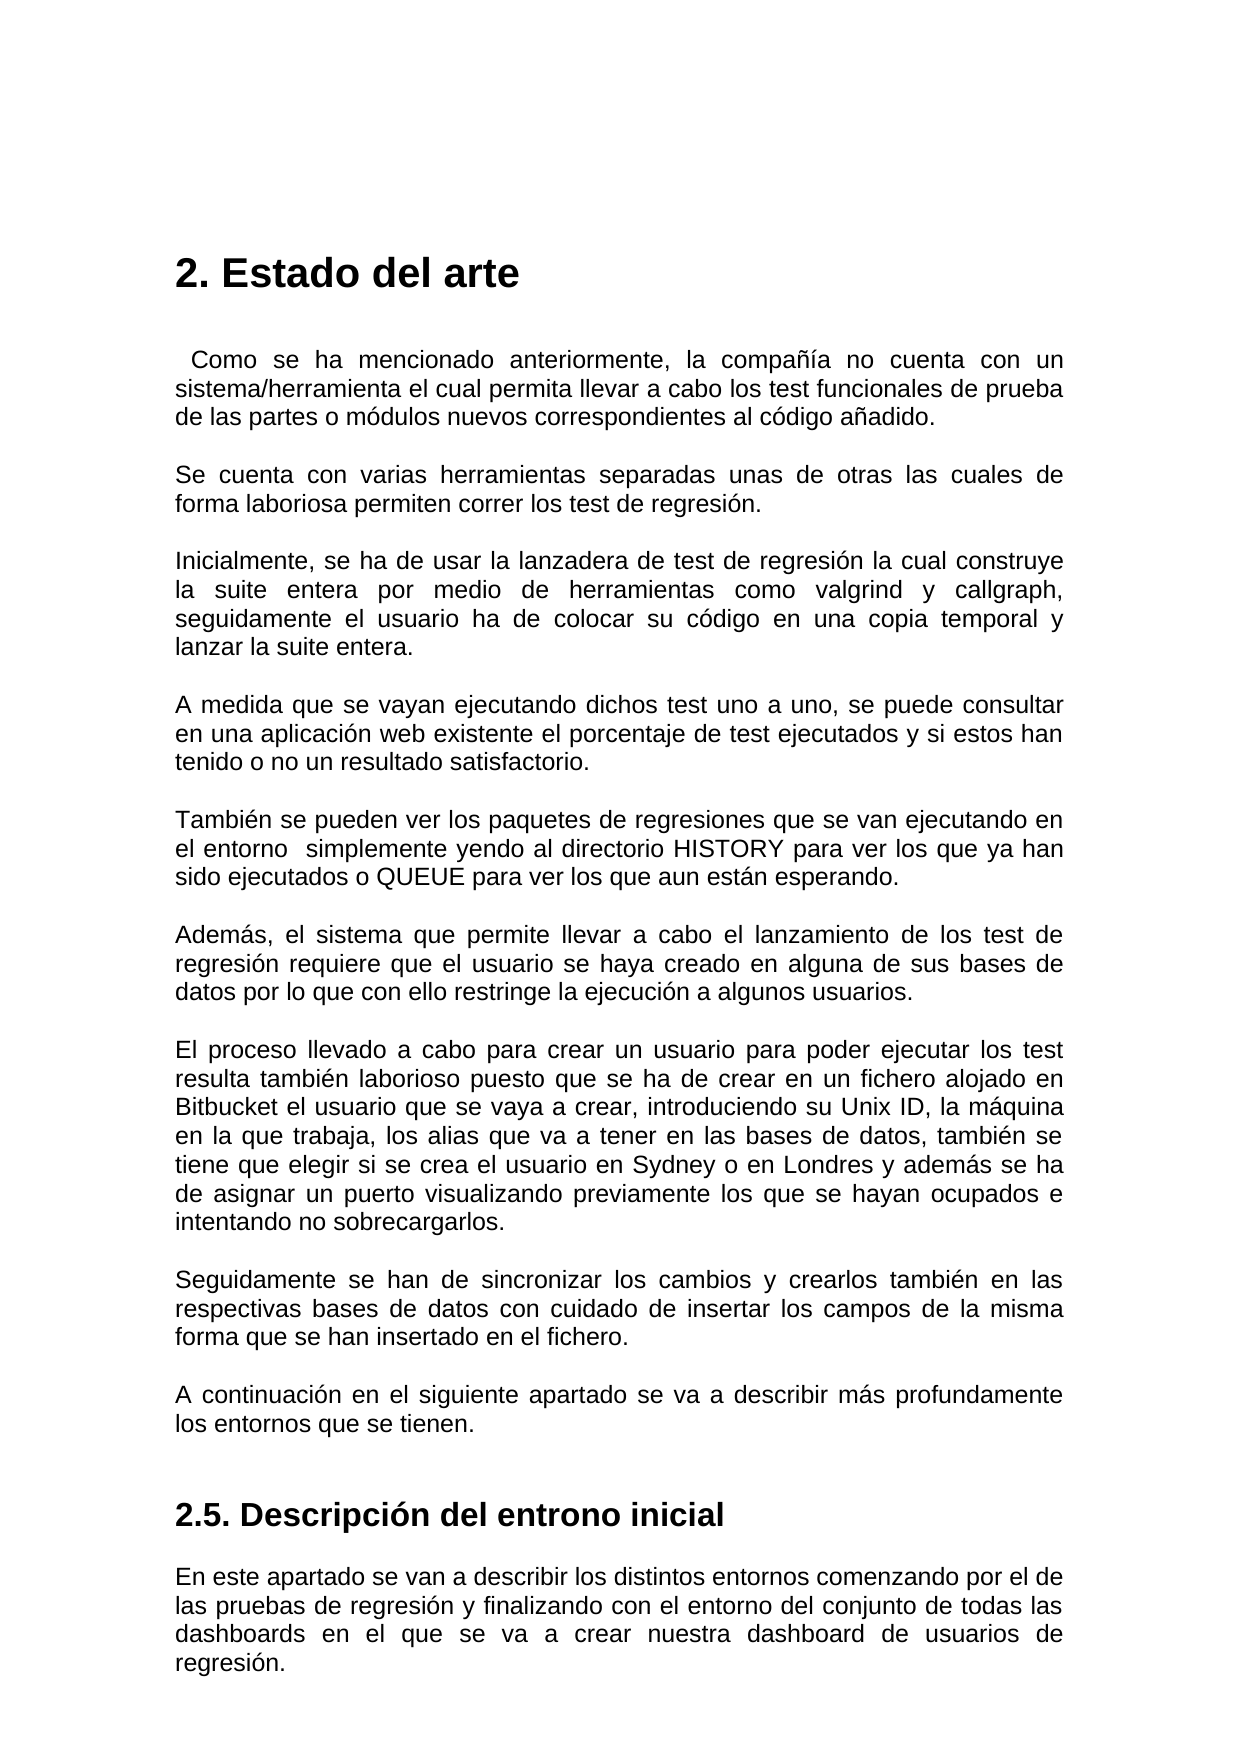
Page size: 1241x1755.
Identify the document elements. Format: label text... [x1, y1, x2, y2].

text En este apartado se van a describir los distintos entornos comenzando por el de las pruebas de regresión y finalizando con el entorno del conjunto de todas las dashboards en el que se va a crear nuestra dashboard de usuarios de regresión. [175, 1562, 1065, 1677]
text El proceso llevado a cabo para crear un usuario para poder ejecutar los test resulta también laborioso puesto que se ha de crear en un fichero alojado en Bitbucket el usuario que se vaya a crear, introduciendo su Unix ID, la máquina en la que trabaja, los alias que va a tener en las bases de datos, también se tiene que elegir si se crea el usuario en Sydney o en Londres y además se ha de asignar un puerto visualizando previamente los que se hayan ocupados e intentando no sobrecargarlos. [175, 1035, 1065, 1236]
text Como se ha mencionado anteriormente, la compañía no cuenta con un sistema/herramienta el cual permita llevar a cabo los test funcionales de prueba de las partes o módulos nuevos correspondientes al código añadido. [175, 345, 1065, 431]
text Seguidamente se han de sincronizar los cambios y crearlos también en las respectivas bases de datos con cuidado de insertar los campos de la misma forma que se han insertado en el fichero. [175, 1265, 1065, 1351]
text A medida que se vayan ejecutando dichos test uno a uno, se puede consultar en una aplicación web existente el porcentaje de test ejecutados y si estos han tenido o no un resultado satisfactorio. [175, 690, 1065, 776]
text 2.5. Descripción del entrono inicial [175, 1495, 1065, 1533]
text Se cuenta con varias herramientas separadas unas de otras las cuales de forma laboriosa permiten correr los test de regresión. [175, 460, 1065, 517]
text También se pueden ver los paquetes de regresiones que se van ejecutando en el entorno simplemente yendo al directorio HISTORY para ver los que ya han sido ejecutados o QUEUE para ver los que aun están esperando. [175, 805, 1065, 891]
text A continuación en el siguiente apartado se va a describir más profundamente los entornos que se tienen. [175, 1380, 1065, 1437]
text Inicialmente, se ha de usar la lanzadera de test de regresión la cual construye la suite entera por medio de herramientas como valgrind y callgraph, seguidamente el usuario ha de colocar su código en una copia temporal y lanzar la suite entera. [175, 546, 1065, 661]
text 2. Estado del arte [175, 249, 1065, 297]
text Además, el sistema que permite llevar a cabo el lanzamiento de los test de regresión requiere que el usuario se haya creado en alguna de sus bases de datos por lo que con ello restringe la ejecución a algunos usuarios. [175, 920, 1065, 1006]
